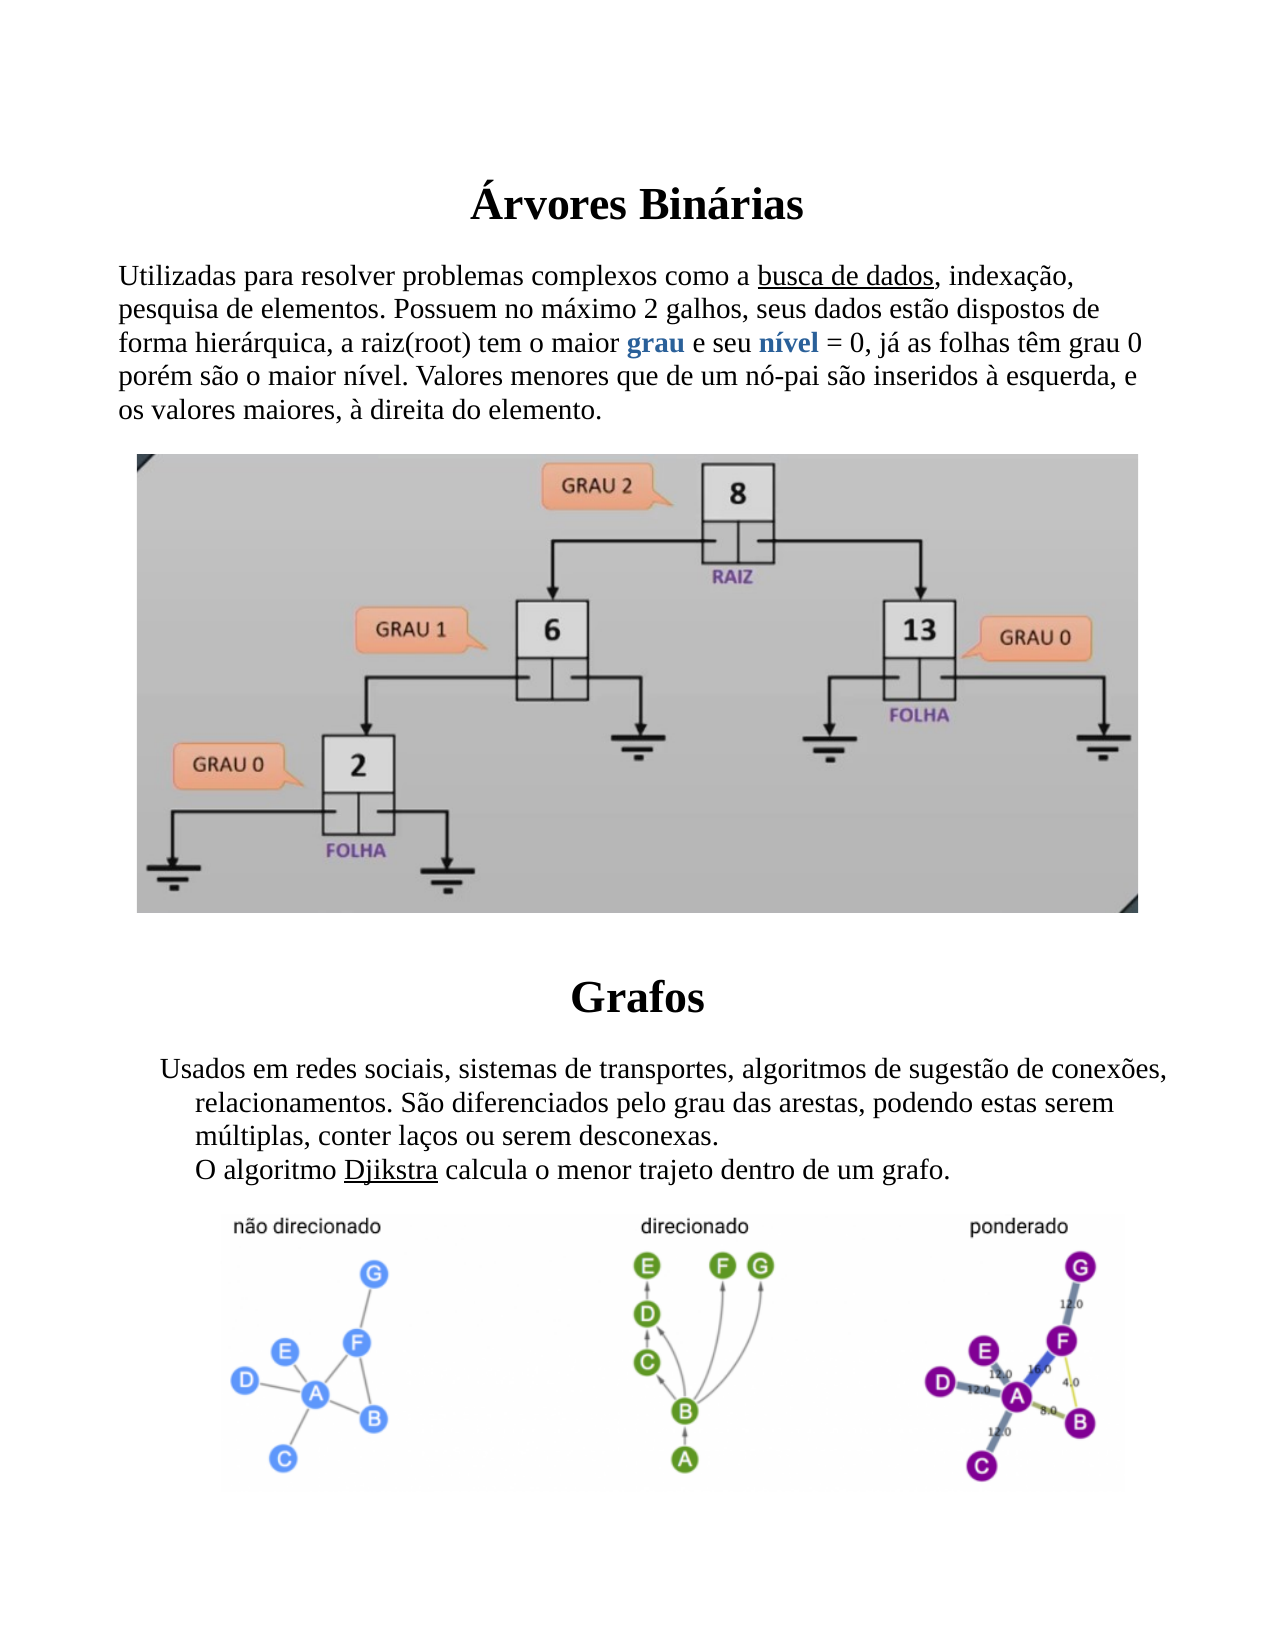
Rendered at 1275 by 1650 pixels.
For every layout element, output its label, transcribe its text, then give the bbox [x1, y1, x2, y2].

text Utilizadas para resolver problemas complexos como a busca de dados, indexação, pesquisa de elementos. Possuem no máximo 2 galhos, seus dados estão dispostos de forma hierárquica, a raiz(root) tem o maior grau e seu nível = 0, já as folhas têm grau 0 porém são o maior nível. Valores menores que de um nó-pai são inseridos à esquerda, e os valores maiores, à direita do elemento. [118, 258, 1157, 454]
text Usados em redes sociais, sistemas de transportes, algoritmos de sugestão de conexões, relacionamentos. São diferenciados pelo grau das arestas, podendo estas serem múltiplas, conter laços ou serem desconexas. O algoritmo Djikstra calcula o menor trajeto dentro de um grafo. [159, 1051, 1186, 1214]
picture [220, 1214, 1126, 1492]
subtitle Árvores Binárias [118, 176, 1157, 229]
subtitle Grafos [118, 970, 1157, 1023]
picture [136, 454, 1139, 913]
